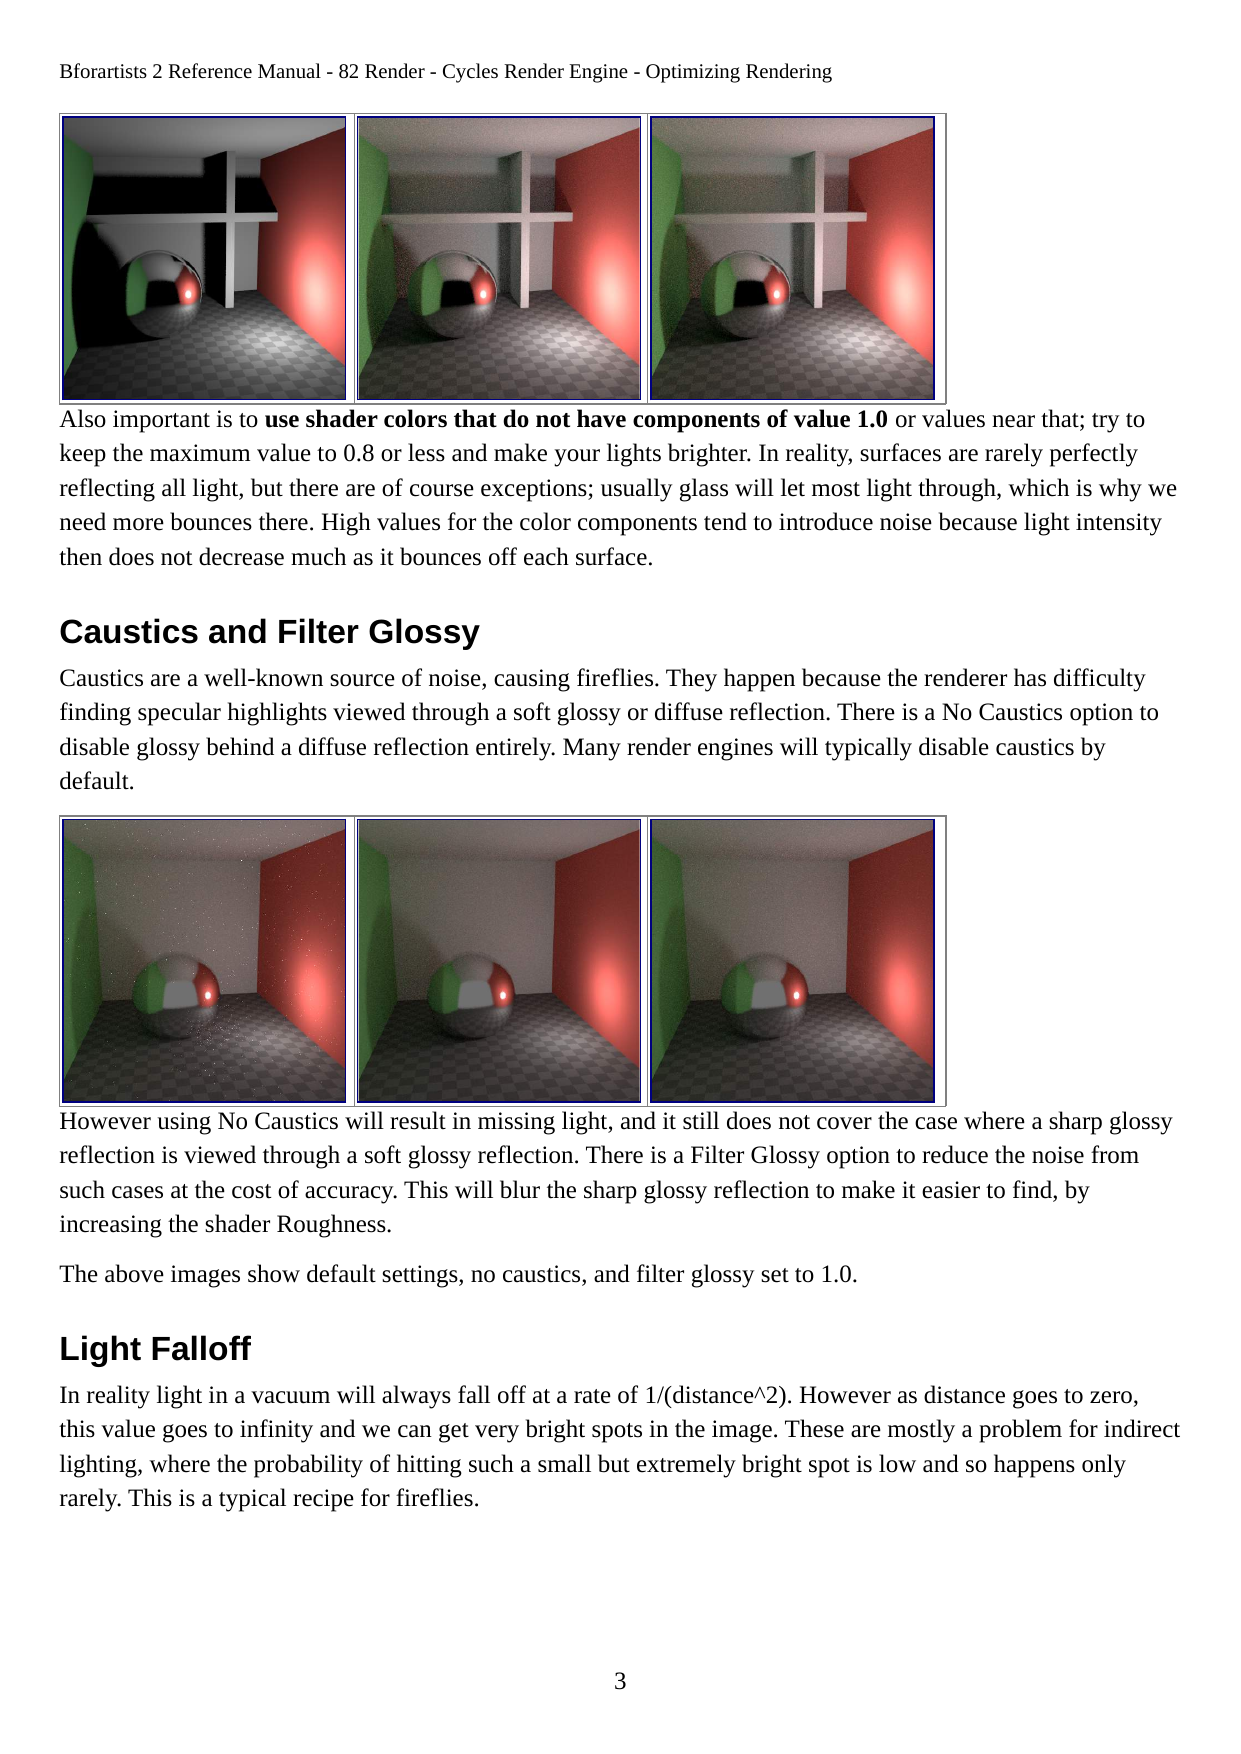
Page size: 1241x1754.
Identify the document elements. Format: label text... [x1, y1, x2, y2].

text In reality light in a vacuum will always fall off at a rate of 1/(distance^2). However as distance goes to zero, this value goes to infinity and we can get very bright spots in the image. These are mostly a problem for indirect lighting, where the probability of hitting such a small but extremely bright spot is low and so happens only rarely. This is a typical recipe for fireflies. [59, 1380, 1181, 1512]
picture [64, 820, 345, 1101]
picture [652, 820, 933, 1101]
table_header [60, 817, 354, 1106]
picture [64, 118, 345, 399]
text The above images show default settings, no caustics, and filter glossy set to 1.0. [59, 1259, 1181, 1287]
table_header [355, 114, 647, 403]
subtitle Caustics and Filter Glossy [59, 611, 1181, 650]
table_header [648, 114, 945, 403]
table_header [60, 114, 354, 403]
subtitle Light Falloff [59, 1328, 1181, 1367]
table_header [355, 817, 647, 1106]
picture [358, 118, 640, 399]
text Also important is to use shader colors that do not have components of value 1.0 or values near that; try to keep the maximum value to 0.8 or less and make your lights brighter. In reality, surfaces are rarely perfectly reflecting all light, but there are of course exceptions; usually glass will let most light through, which is why we need more bounces there. High values for the color components tend to introduce noise because light intensity then does not decrease much as it bounces off each surface. [59, 404, 1181, 570]
text Caustics are a well-known source of noise, causing fireflies. They happen because the renderer has difficulty finding specular highlights viewed through a soft glossy or diffuse reflection. There is a No Caustics option to disable glossy behind a diffuse reflection entirely. Many render engines will typically disable caustics by default. [59, 663, 1181, 795]
picture [652, 118, 933, 399]
picture [358, 820, 640, 1101]
table_header [648, 817, 945, 1106]
text However using No Caustics will result in missing light, and it still does not cover the case where a sharp glossy reflection is viewed through a soft glossy reflection. There is a Filter Glossy option to reduce the noise from such cases at the cost of accuracy. This will blur the sharp glossy reflection to make it easier to find, by increasing the shader Roughness. [59, 1106, 1181, 1238]
